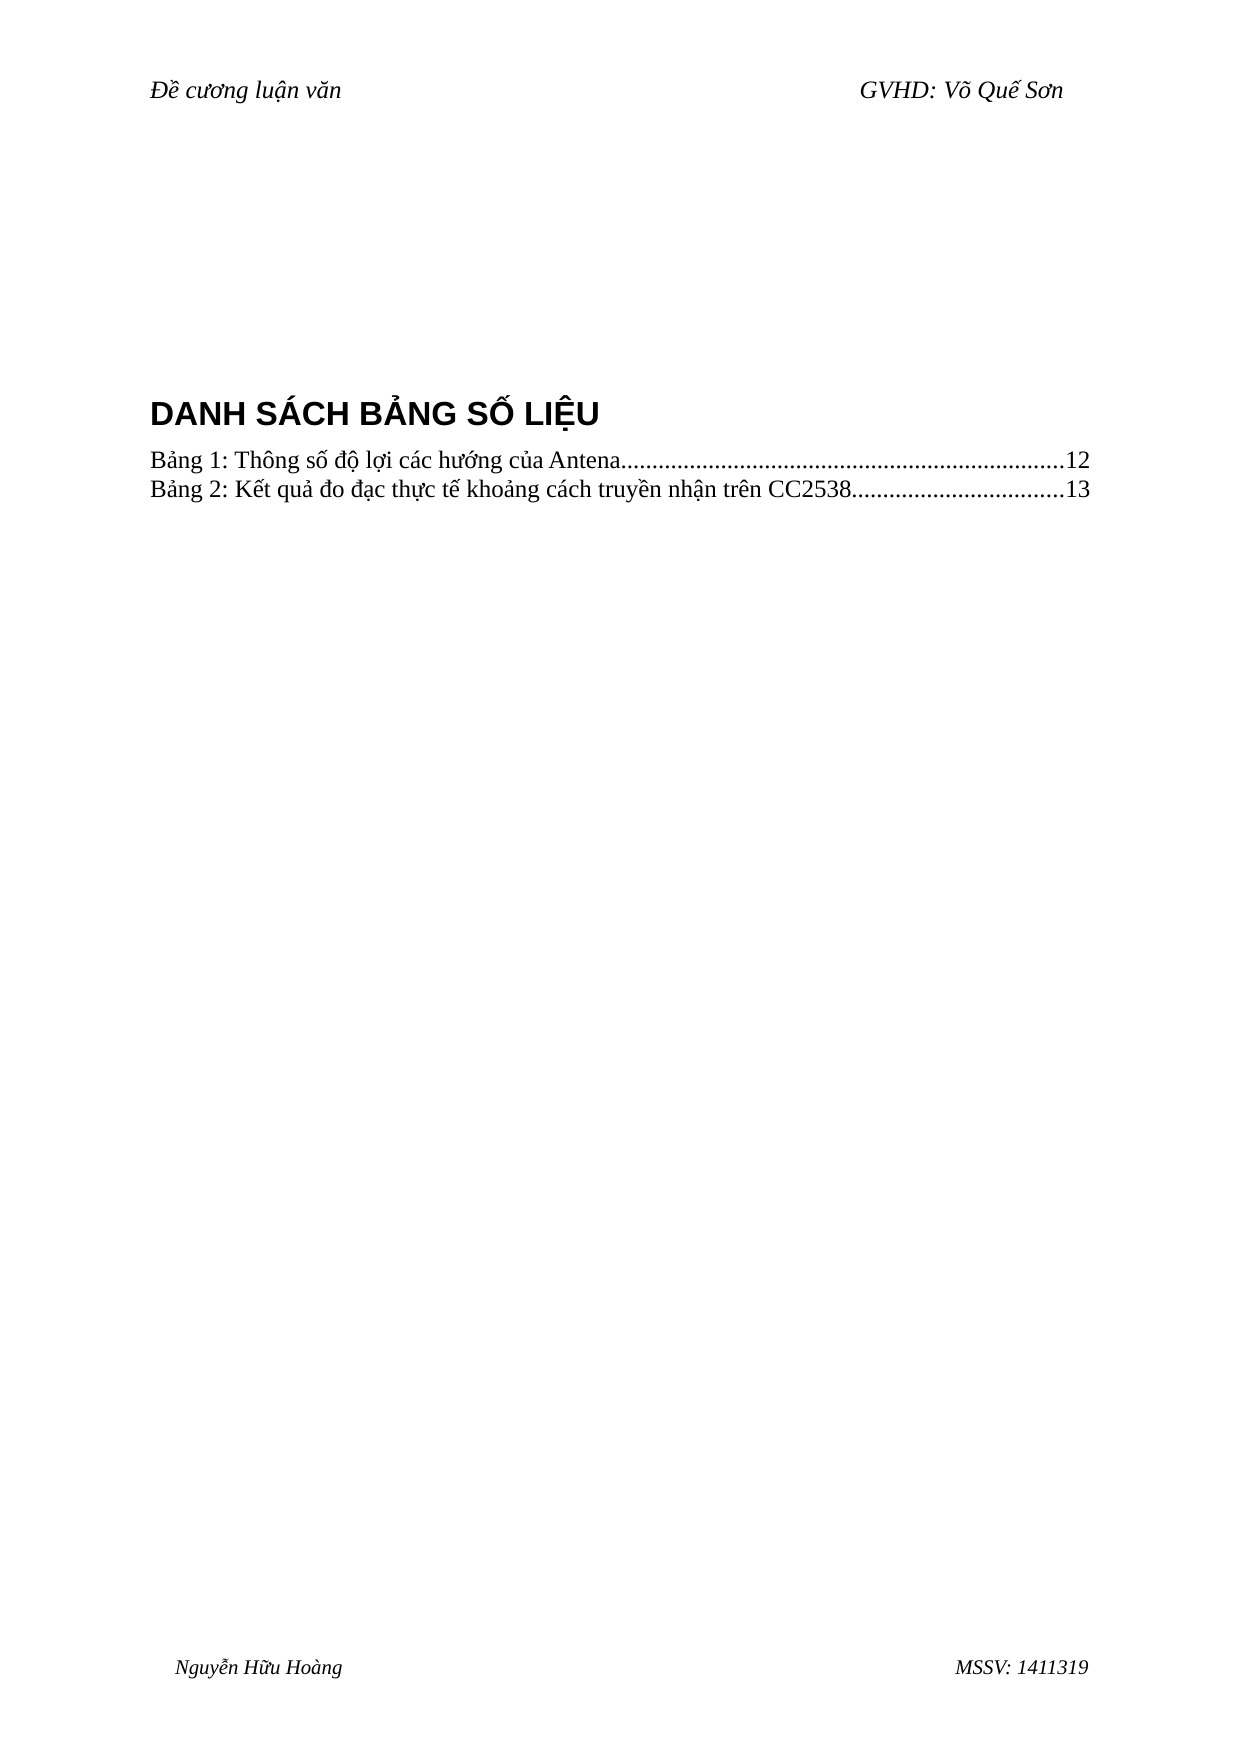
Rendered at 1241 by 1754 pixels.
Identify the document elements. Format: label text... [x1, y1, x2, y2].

text Bảng 2: Kết quả đo đạc thực tế khoảng cách truyền nhận trên CC2538 13 [150, 474, 1090, 503]
text Bảng 1: Thông số độ lợi các hướng của Antena 12 [150, 445, 1090, 474]
subtitle DANH SÁCH BẢNG SỐ LIỆU [150, 394, 1090, 433]
